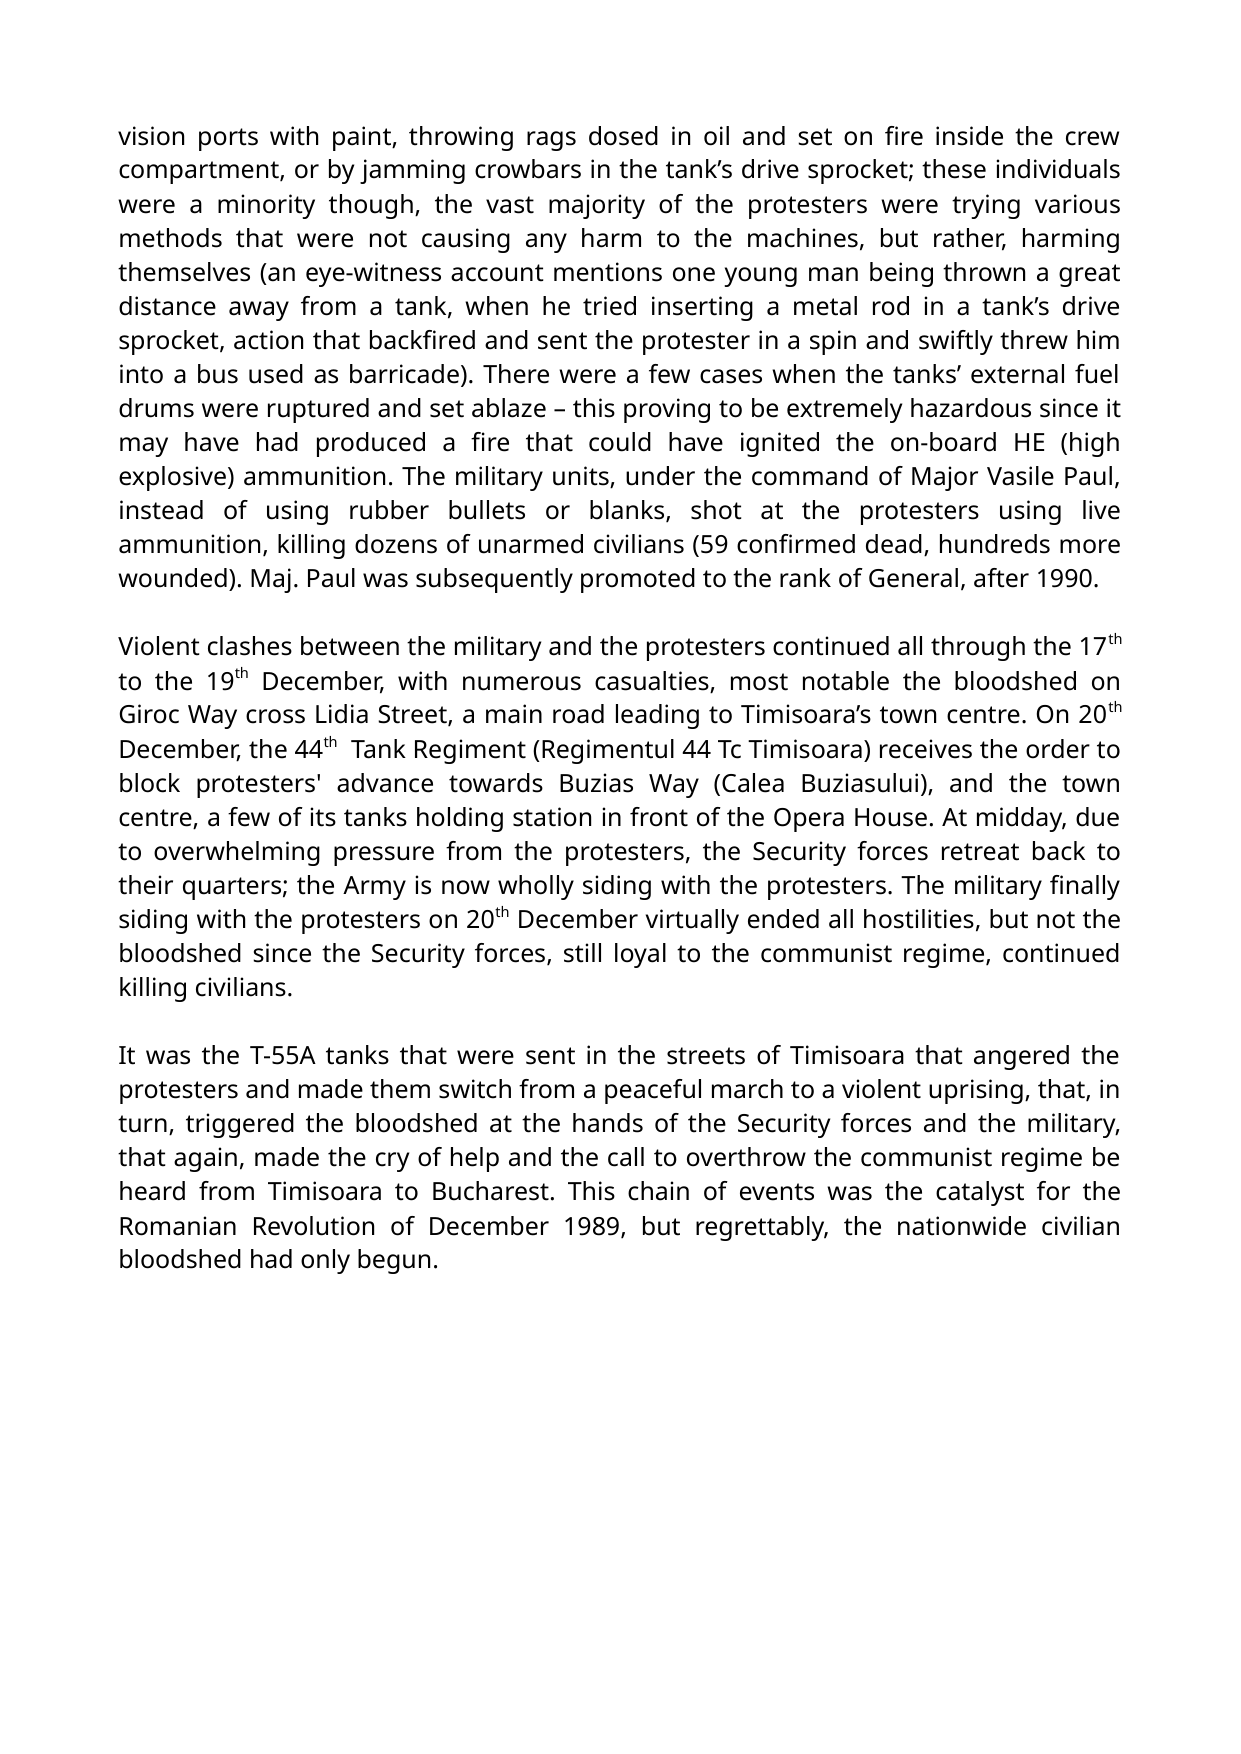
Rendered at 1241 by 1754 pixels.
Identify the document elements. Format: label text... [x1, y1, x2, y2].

text vision ports with paint, throwing rags dosed in oil and set on fire inside the crew compartment, or by jamming crowbars in the tank’s drive sprocket; these individuals were a minority though, the vast majority of the protesters were trying various methods that were not causing any harm to the machines, but rather, harming themselves (an eye-witness account mentions one young man being thrown a great distance away from a tank, when he tried inserting a metal rod in a tank’s drive sprocket, action that backfired and sent the protester in a spin and swiftly threw him into a bus used as barricade). There were a few cases when the tanks’ external fuel drums were ruptured and set ablaze – this proving to be extremely hazardous since it may have had produced a fire that could have ignited the on-board HE (high explosive) ammunition. The military units, under the command of Major Vasile Paul, instead of using rubber bullets or blanks, shot at the protesters using live ammunition, killing dozens of unarmed civilians (59 confirmed dead, hundreds more wounded). Maj. Paul was subsequently promoted to the rank of General, after 1990. [118, 118, 1122, 595]
text Violent clashes between the military and the protesters continued all through the 17th to the 19th December, with numerous casualties, most notable the bloodshed on Giroc Way cross Lidia Street, a main road leading to Timisoara’s town centre. On 20th December, the 44th Tank Regiment (Regimentul 44 Tc Timisoara) receives the order to block protesters' advance towards Buzias Way (Calea Buziasului), and the town centre, a few of its tanks holding station in front of the Opera House. At midday, due to overwhelming pressure from the protesters, the Security forces retreat back to their quarters; the Army is now wholly siding with the protesters. The military finally siding with the protesters on 20th December virtually ended all hostilities, but not the bloodshed since the Security forces, still loyal to the communist regime, continued killing civilians. [118, 629, 1122, 1004]
text It was the T-55A tanks that were sent in the streets of Timisoara that angered the protesters and made them switch from a peaceful march to a violent uprising, that, in turn, triggered the bloodshed at the hands of the Security forces and the military, that again, made the cry of help and the call to overthrow the communist regime be heard from Timisoara to Bucharest. This chain of events was the catalyst for the Romanian Revolution of December 1989, but regrettably, the nationwide civilian bloodshed had only begun. [118, 1038, 1122, 1276]
